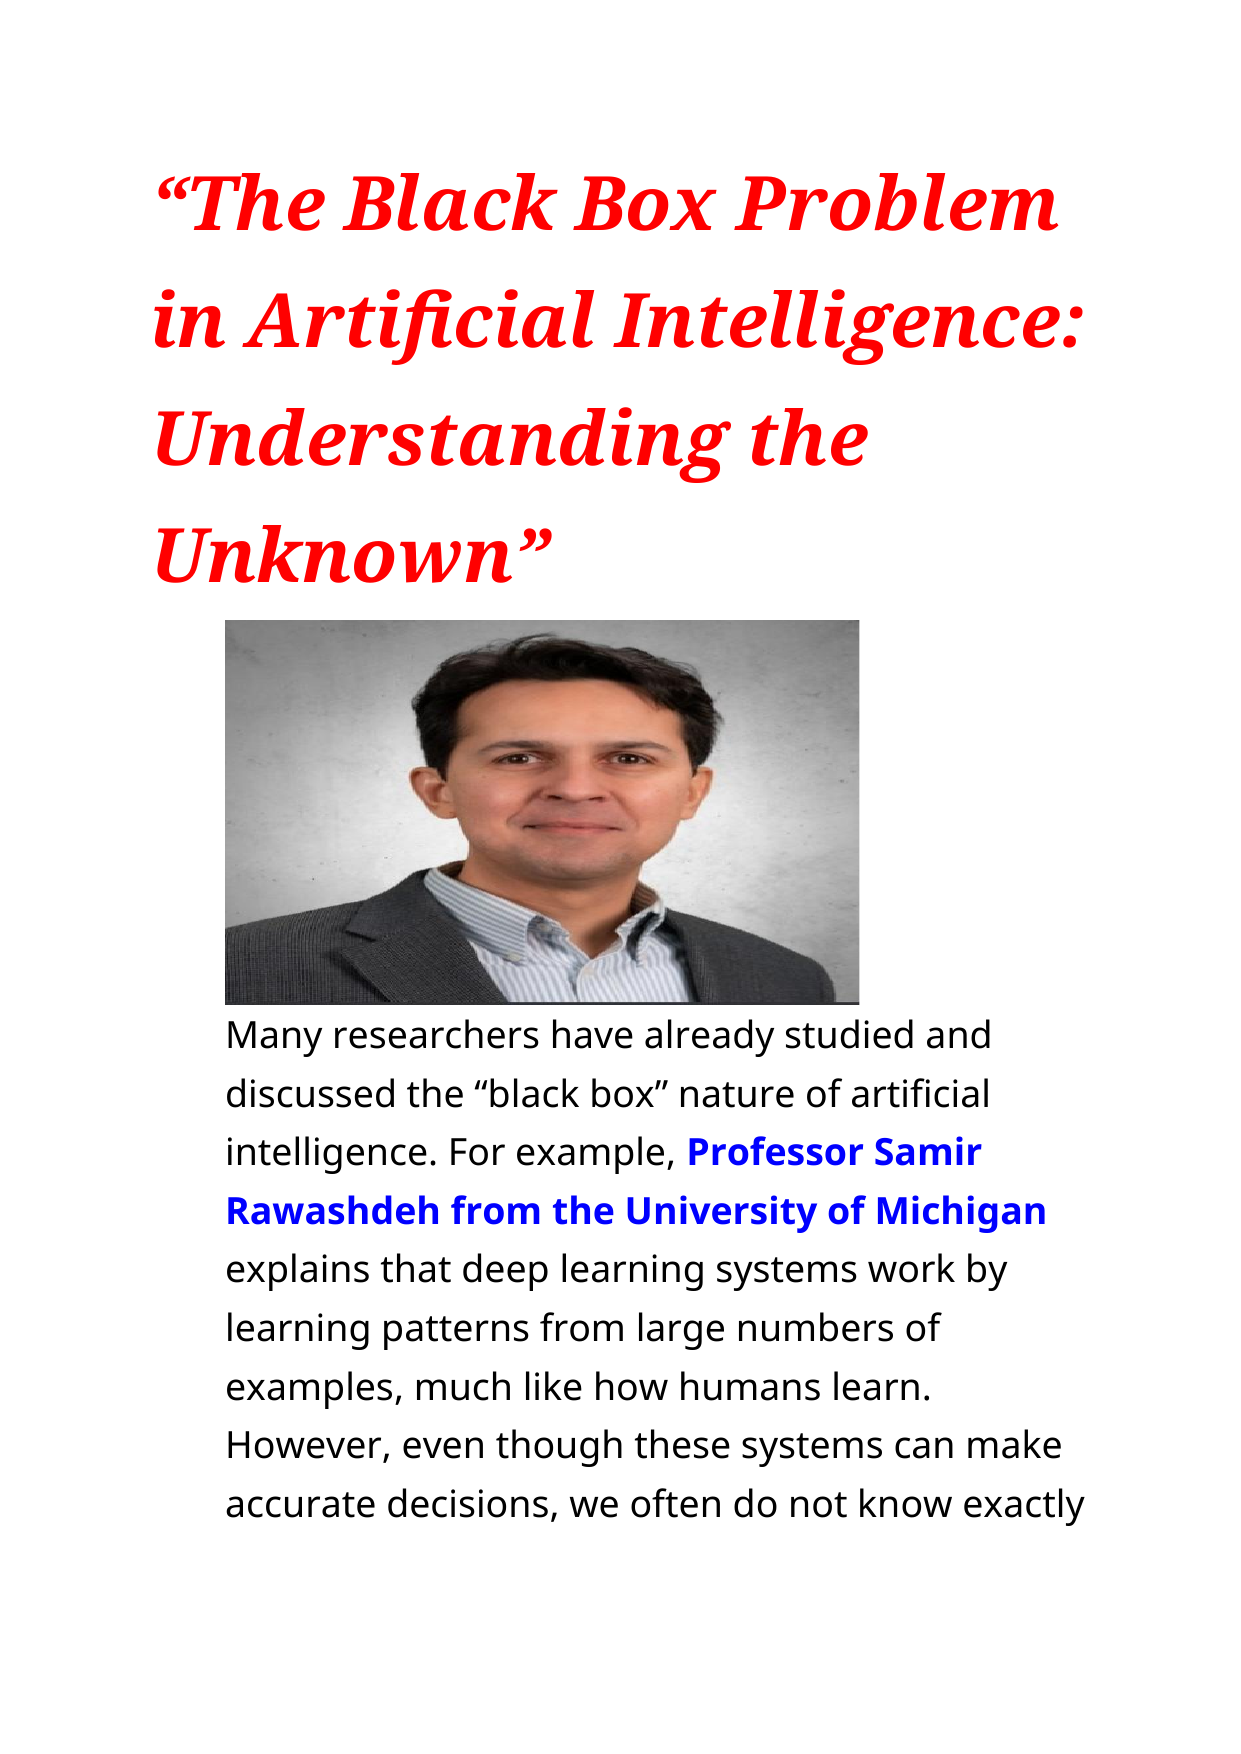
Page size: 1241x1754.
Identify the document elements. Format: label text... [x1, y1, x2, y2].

text Many researchers have already studied and discussed the “black box” nature of artificial intelligence. For example, Professor Samir Rawashdeh from the University of Michigan explains that deep learning systems work by learning patterns from large numbers of examples, much like how humans learn. However, even though these systems can make accurate decisions, we often do not know exactly [225, 1008, 1090, 1528]
picture [225, 620, 860, 1005]
text “The Black Box Problem in Artificial Intelligence: Understanding the Unknown” [150, 150, 1090, 605]
